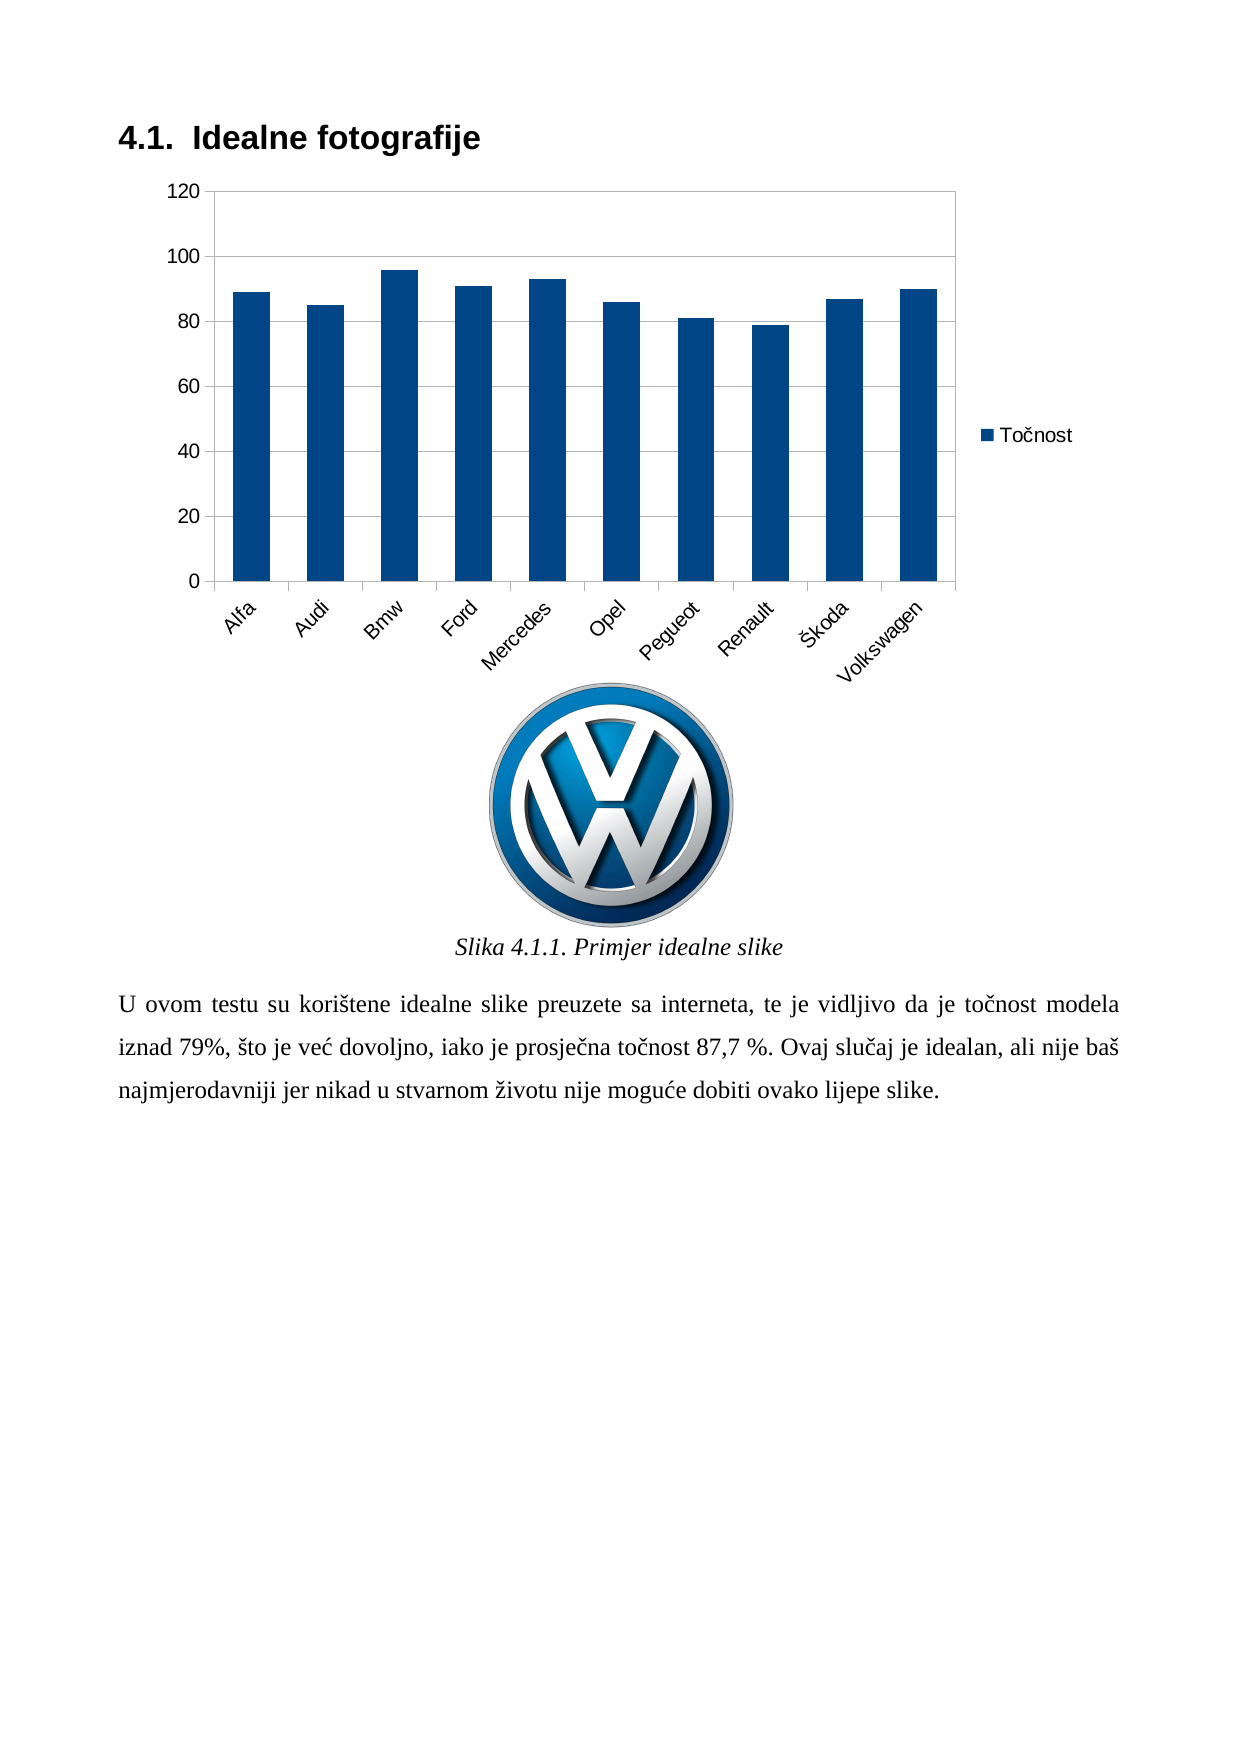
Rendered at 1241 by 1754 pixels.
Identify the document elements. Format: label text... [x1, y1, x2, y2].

picture [488, 682, 734, 928]
text Slika 4.1.1. Primjer idealne slike [118, 932, 1122, 960]
subtitle Idealne fotografije [118, 118, 1122, 157]
text U ovom testu su korištene idealne slike preuzete sa interneta, te je vidljivo da je točnost modela iznad 79%, što je već dovoljno, iako je prosječna točnost 87,7 %. Ovaj slučaj je idealan, ali nije baš najmjerodavniji jer nikad u stvarnom životu nije moguće dobiti ovako lijepe slike. [118, 989, 1122, 1104]
